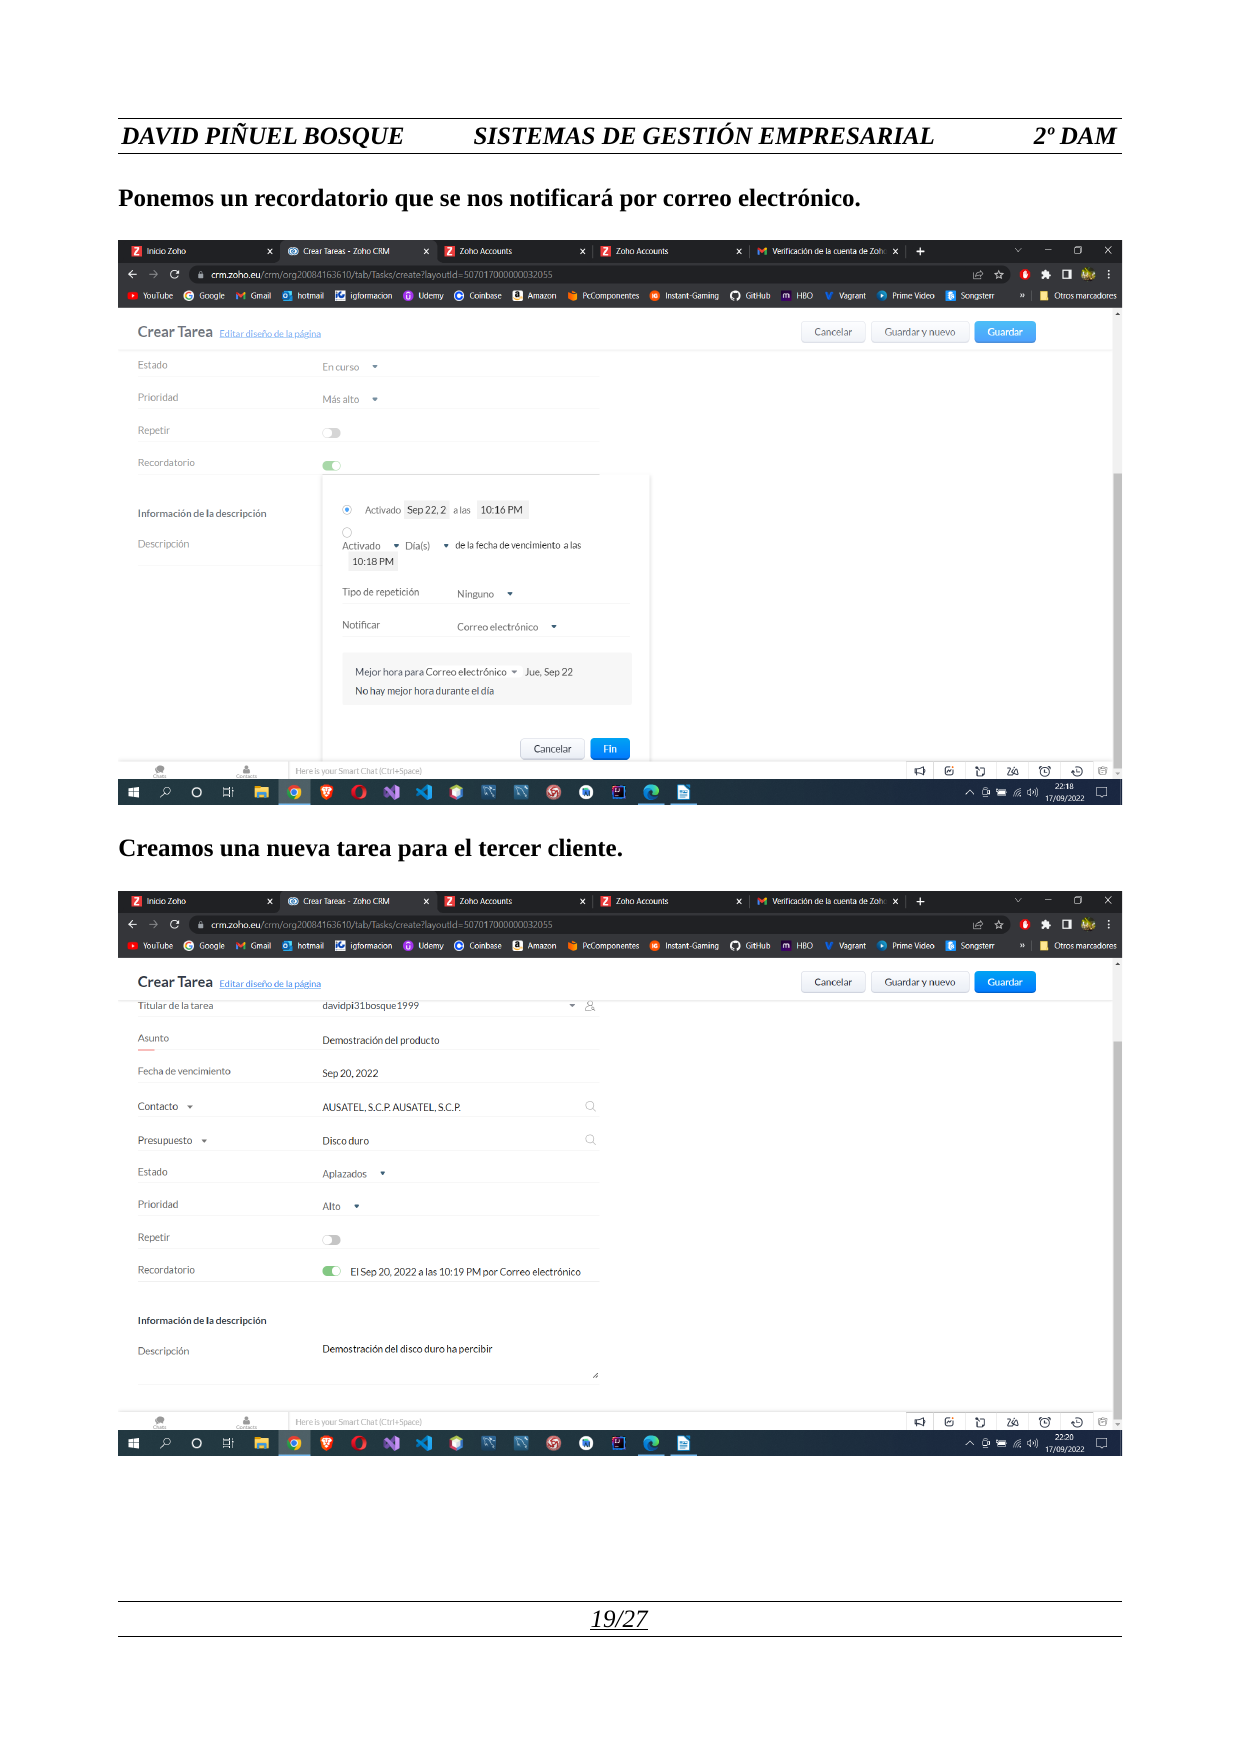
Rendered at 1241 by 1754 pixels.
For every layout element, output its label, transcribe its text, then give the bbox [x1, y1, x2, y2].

text Ponemos un recordatorio que se nos notificará por correo electrónico. [118, 183, 1122, 211]
picture [118, 240, 1123, 805]
picture [118, 891, 1123, 1456]
text Creamos una nueva tarea para el tercer cliente. [118, 833, 1122, 862]
